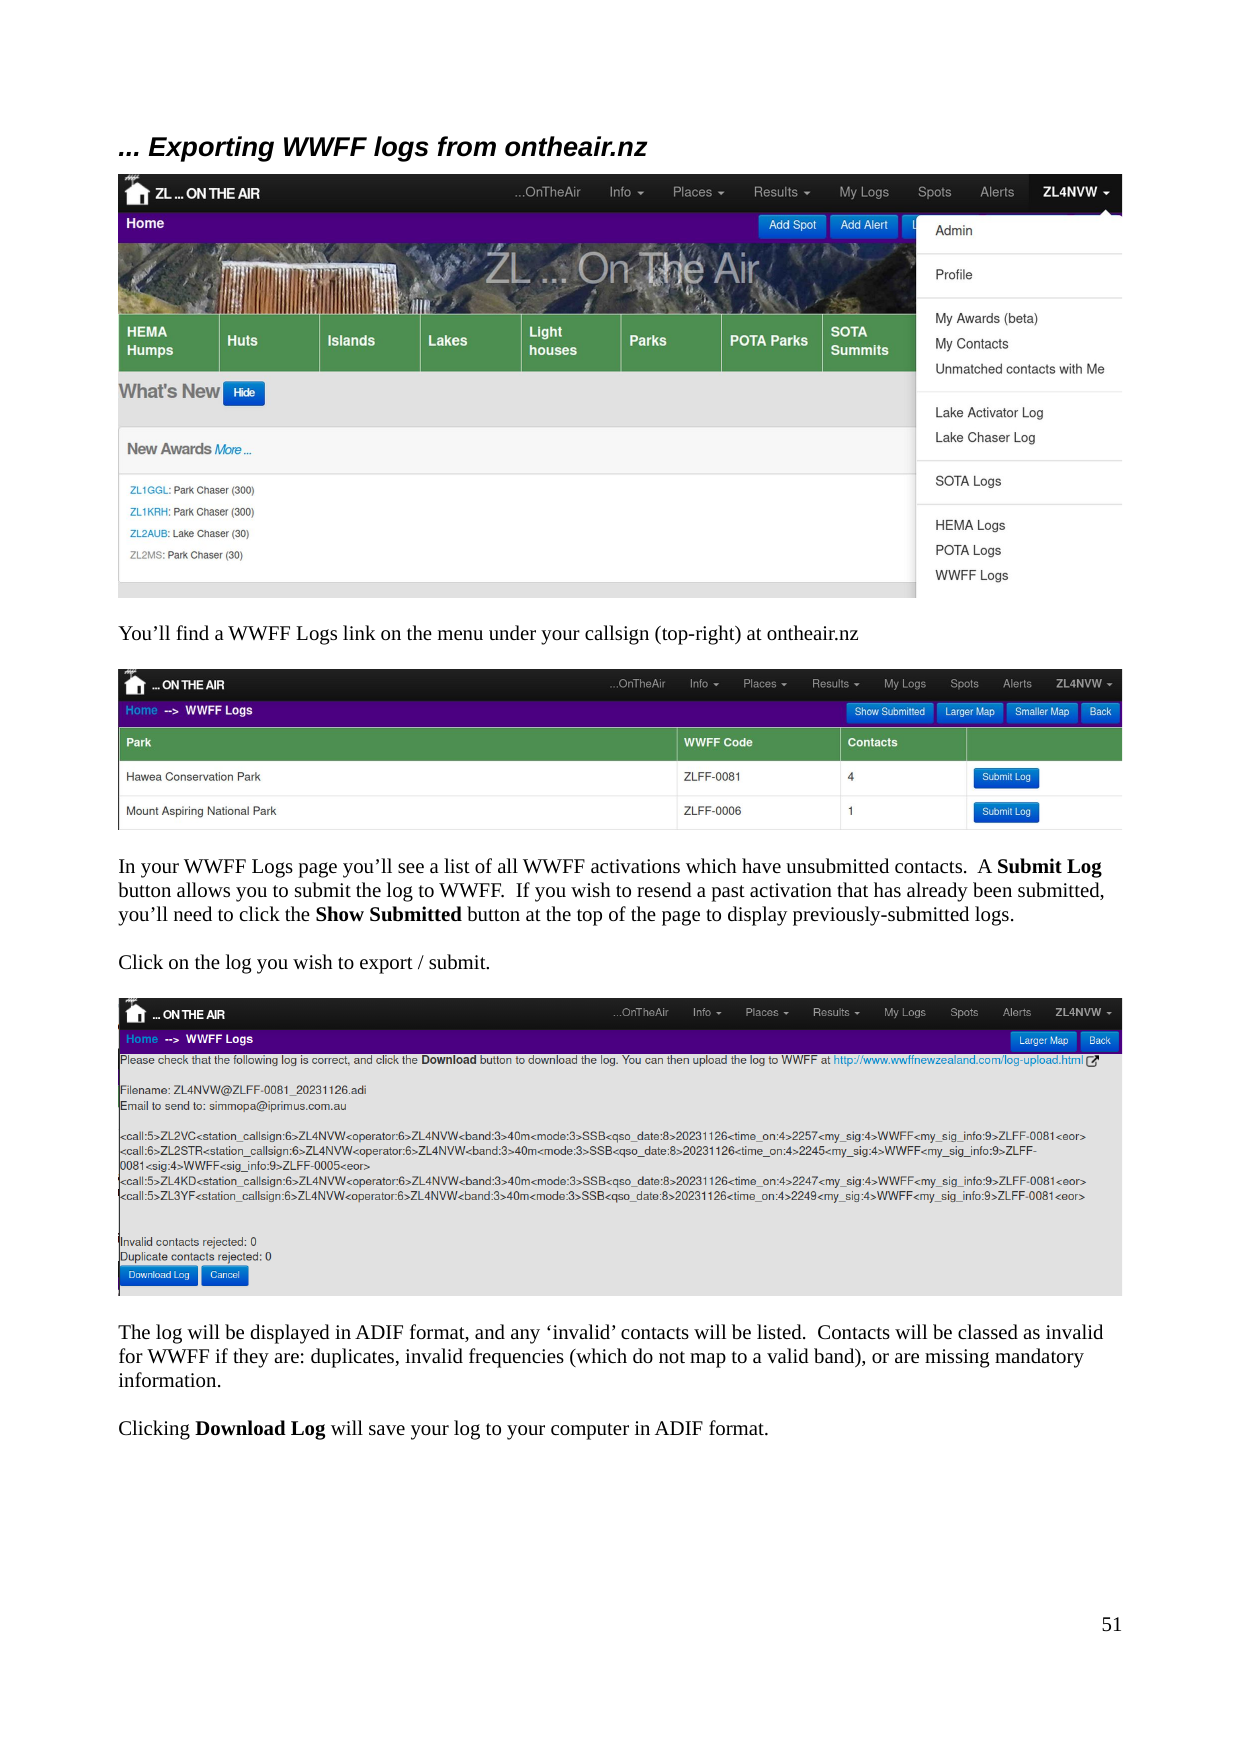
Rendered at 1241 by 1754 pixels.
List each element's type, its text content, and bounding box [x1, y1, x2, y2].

picture [118, 669, 1123, 830]
text Click on the log you wish to export / submit. [118, 950, 1122, 974]
text The log will be displayed in ADIF format, and any ‘invalid’ contacts will be listed. Contacts will be classed as invalid for WWFF if they are: duplicates, invalid frequencies (which do not map to a valid band), or are missing mandatory information. [118, 1320, 1122, 1392]
picture [118, 998, 1123, 1296]
text Clicking Download Log will save your log to your computer in ADIF format. [118, 1416, 1122, 1440]
subtitle ... Exporting WWFF logs from ontheair.nz [118, 131, 1122, 162]
picture [118, 174, 1123, 598]
text You’ll find a WWFF Logs link on the menu under your callsign (top-right) at ontheair.nz [118, 621, 1122, 645]
text In your WWFF Logs page you’ll see a list of all WWFF activations which have unsubmitted contacts. A Submit Log button allows you to submit the log to WWFF. If you wish to resend a past activation that has already been submitted, you’ll need to click the Show Submitted button at the top of the page to display previously-submitted logs. [118, 854, 1122, 926]
